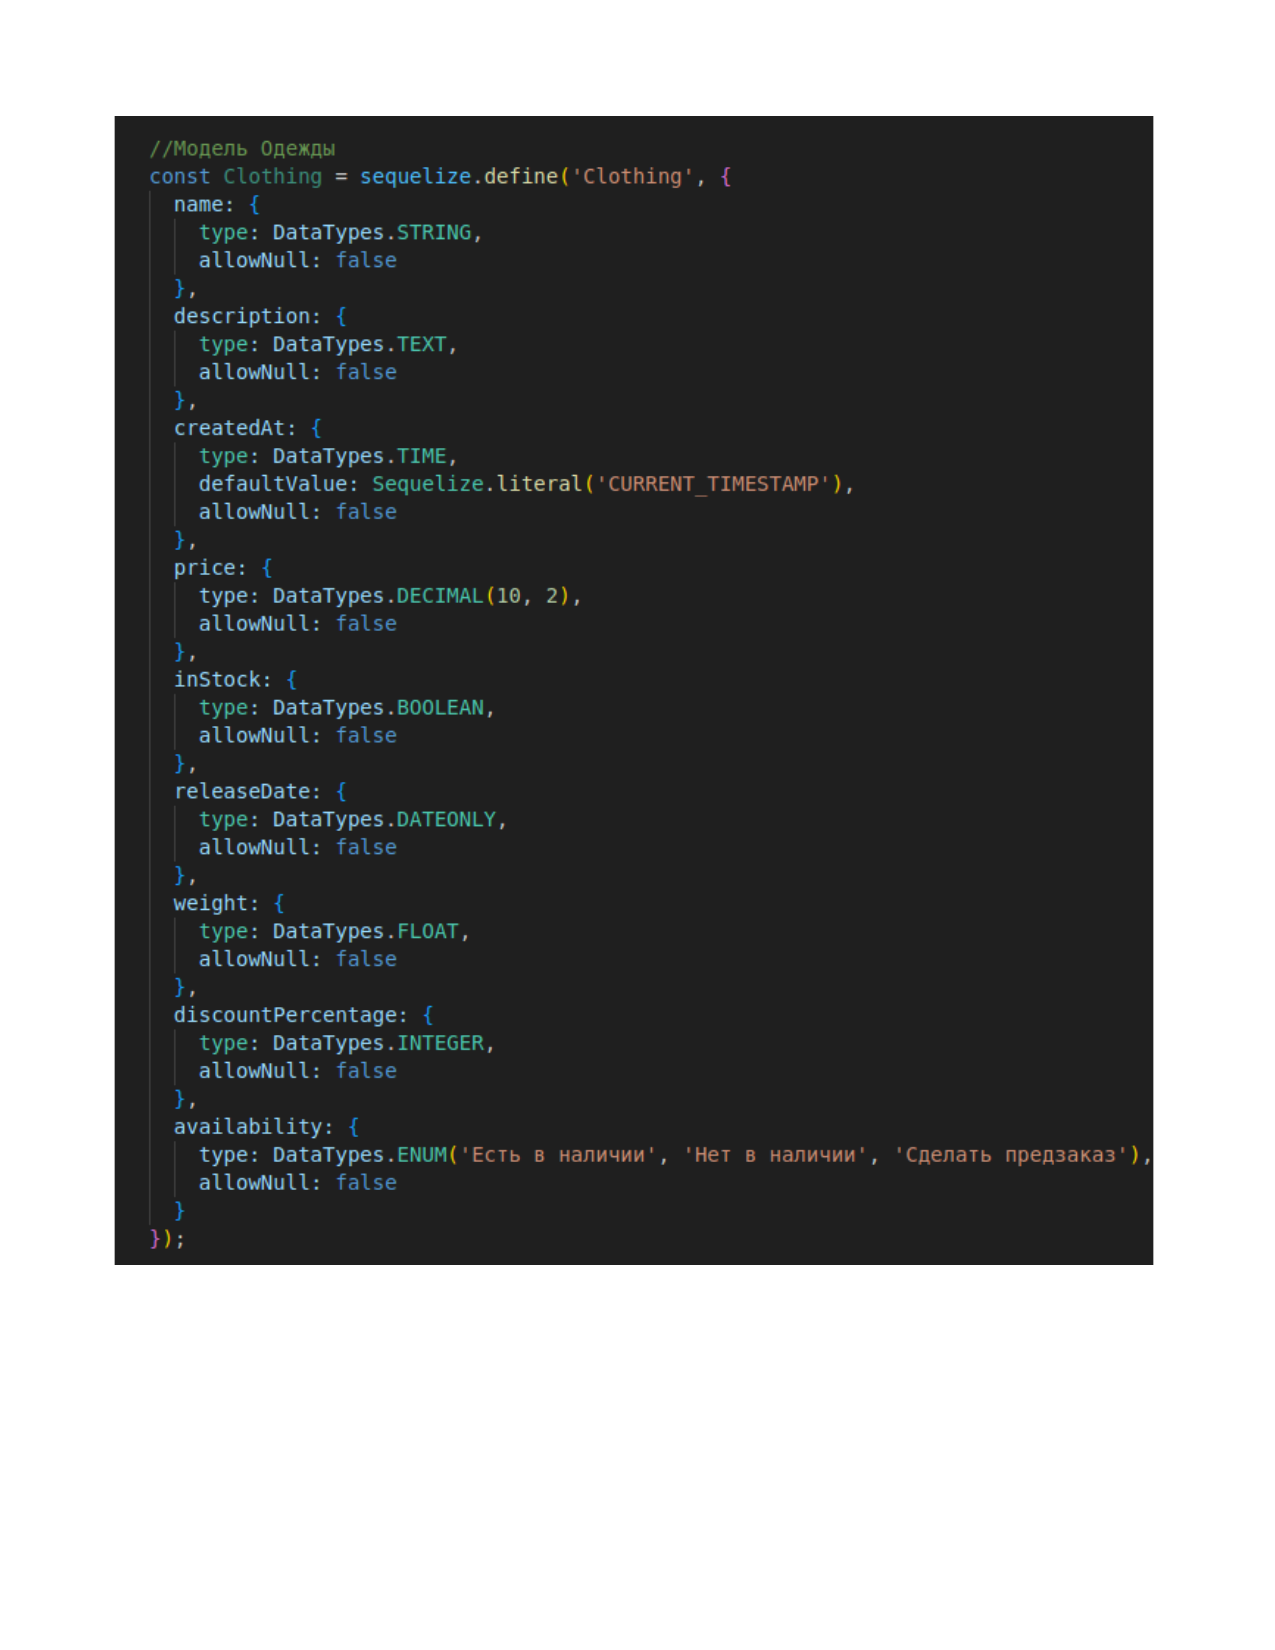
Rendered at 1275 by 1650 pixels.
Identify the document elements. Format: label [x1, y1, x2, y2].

picture [114, 116, 1154, 1265]
